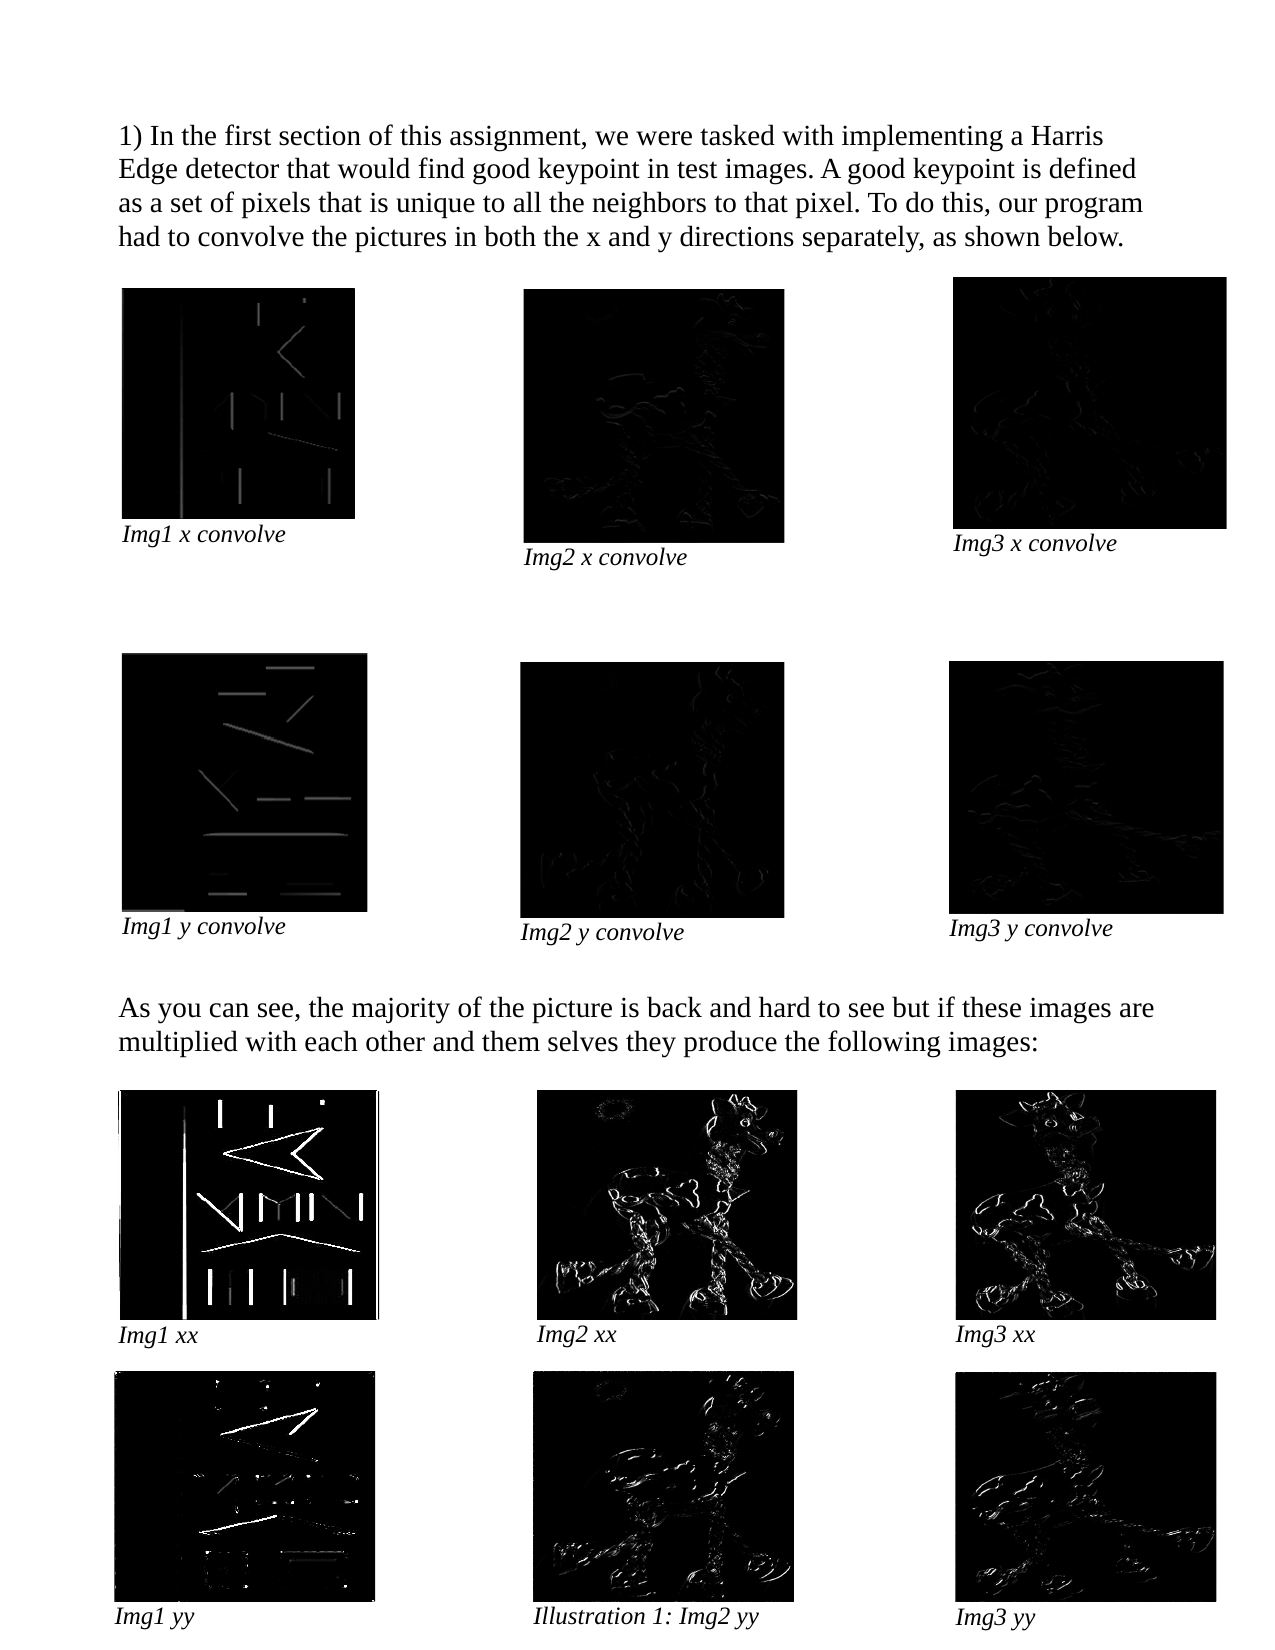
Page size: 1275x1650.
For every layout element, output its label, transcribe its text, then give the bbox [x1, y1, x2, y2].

text Img1 yy [114, 1602, 375, 1630]
text As you can see, the majority of the picture is back and hard to see but if these images are multiplied with each other and them selves they produce the following images: [118, 990, 1157, 1057]
picture [536, 1090, 798, 1320]
text 1) In the first section of this assignment, we were tasked with implementing a Harris Edge detector that would find good keypoint in test images. A good keypoint is defined as a set of pixels that is unique to all the neighbors to that pixel. To do this, our program had to convolve the pictures in both the x and y directions separately, as shown below. [118, 118, 1157, 252]
text Img3 y convolve [949, 914, 1223, 942]
picture [949, 661, 1224, 914]
picture [118, 1090, 380, 1320]
text Img2 xx [537, 1320, 798, 1348]
picture [114, 1371, 376, 1602]
picture [953, 277, 1227, 529]
text Img2 y convolve [520, 918, 784, 946]
picture [121, 288, 355, 519]
text Img1 xx [118, 1320, 379, 1348]
picture [121, 653, 368, 912]
picture [955, 1372, 1217, 1602]
text Img1 x convolve [122, 519, 355, 548]
text Illustration 1: Img2 yy [533, 1602, 794, 1630]
text Img1 y convolve [122, 912, 367, 940]
picture [955, 1090, 1217, 1320]
text Img3 yy [955, 1602, 1216, 1631]
picture [520, 662, 785, 918]
text Img2 x convolve [523, 543, 784, 571]
picture [523, 289, 785, 543]
picture [533, 1371, 794, 1602]
text Img3 xx [955, 1320, 1216, 1348]
text Img3 x convolve [953, 529, 1227, 557]
